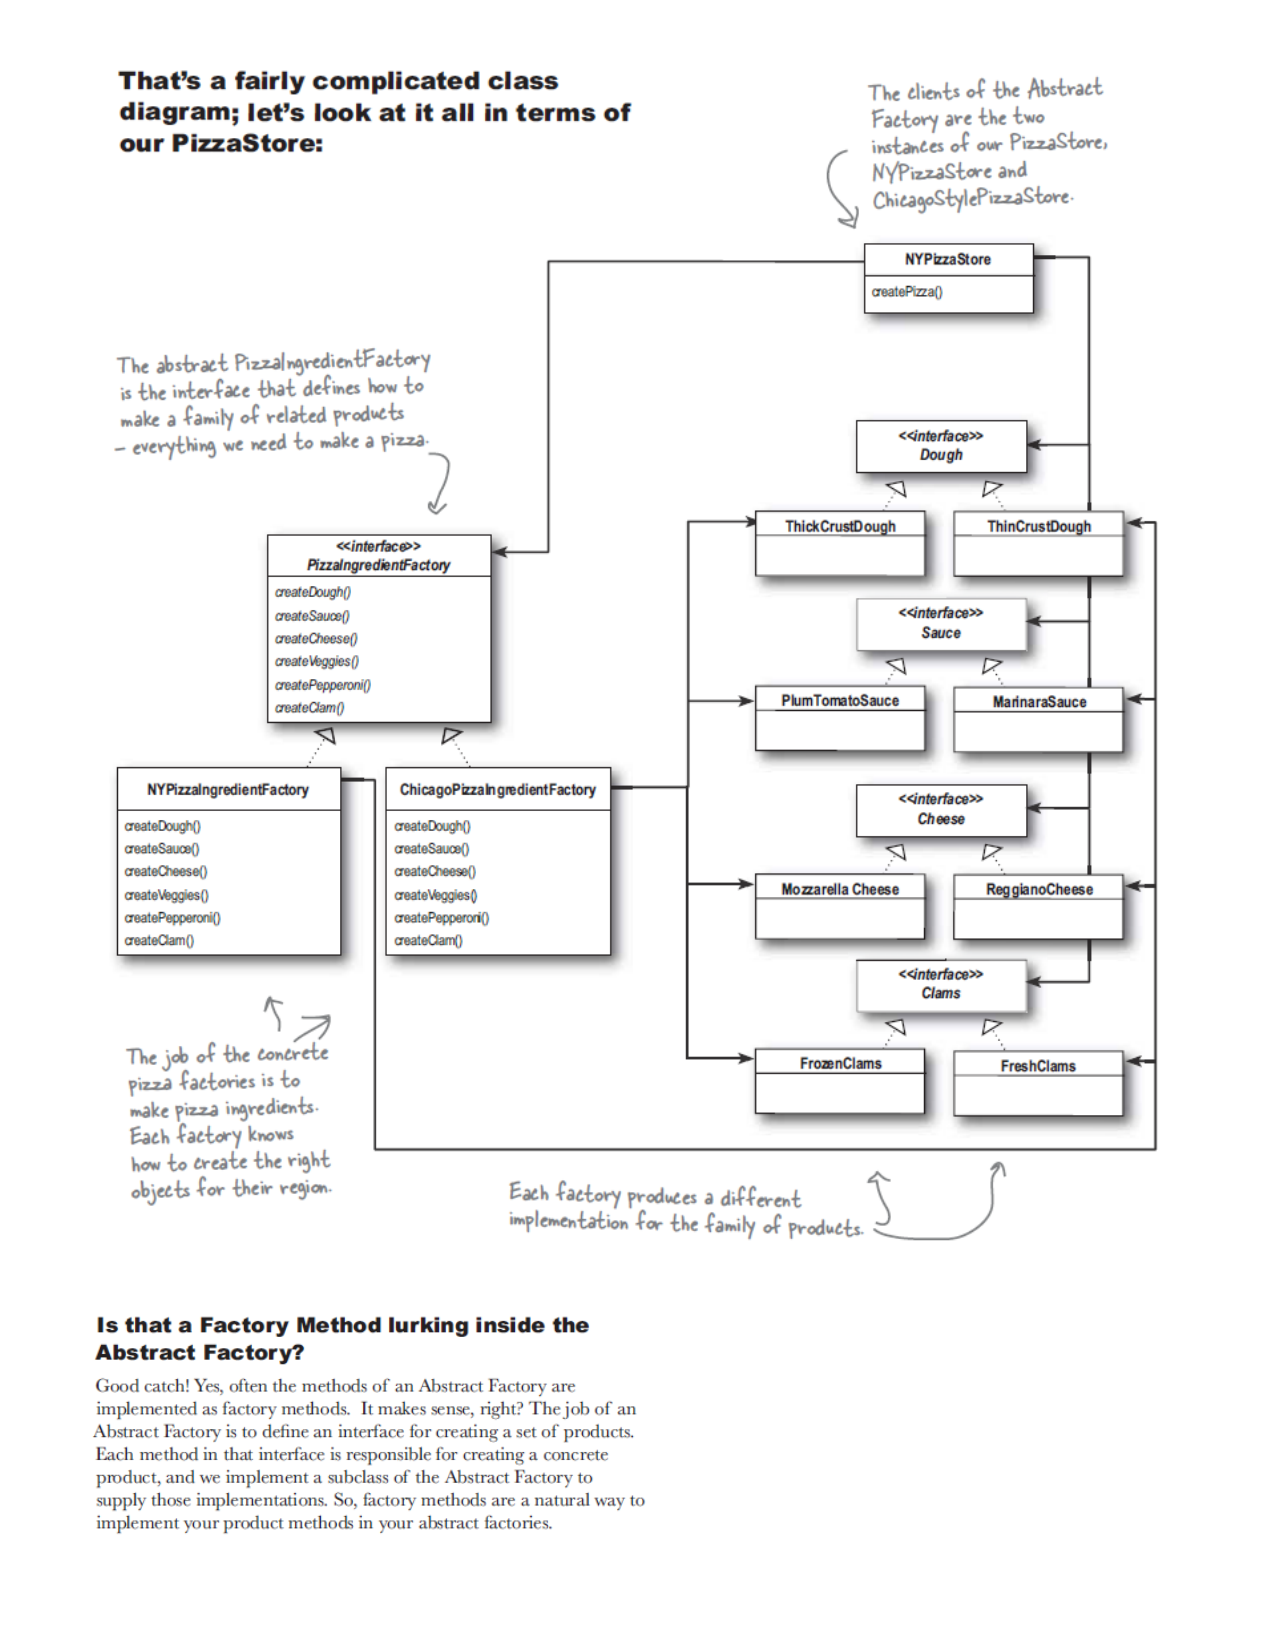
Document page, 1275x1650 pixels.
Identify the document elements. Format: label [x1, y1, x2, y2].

picture [109, 56, 1166, 1251]
picture [92, 1314, 649, 1541]
